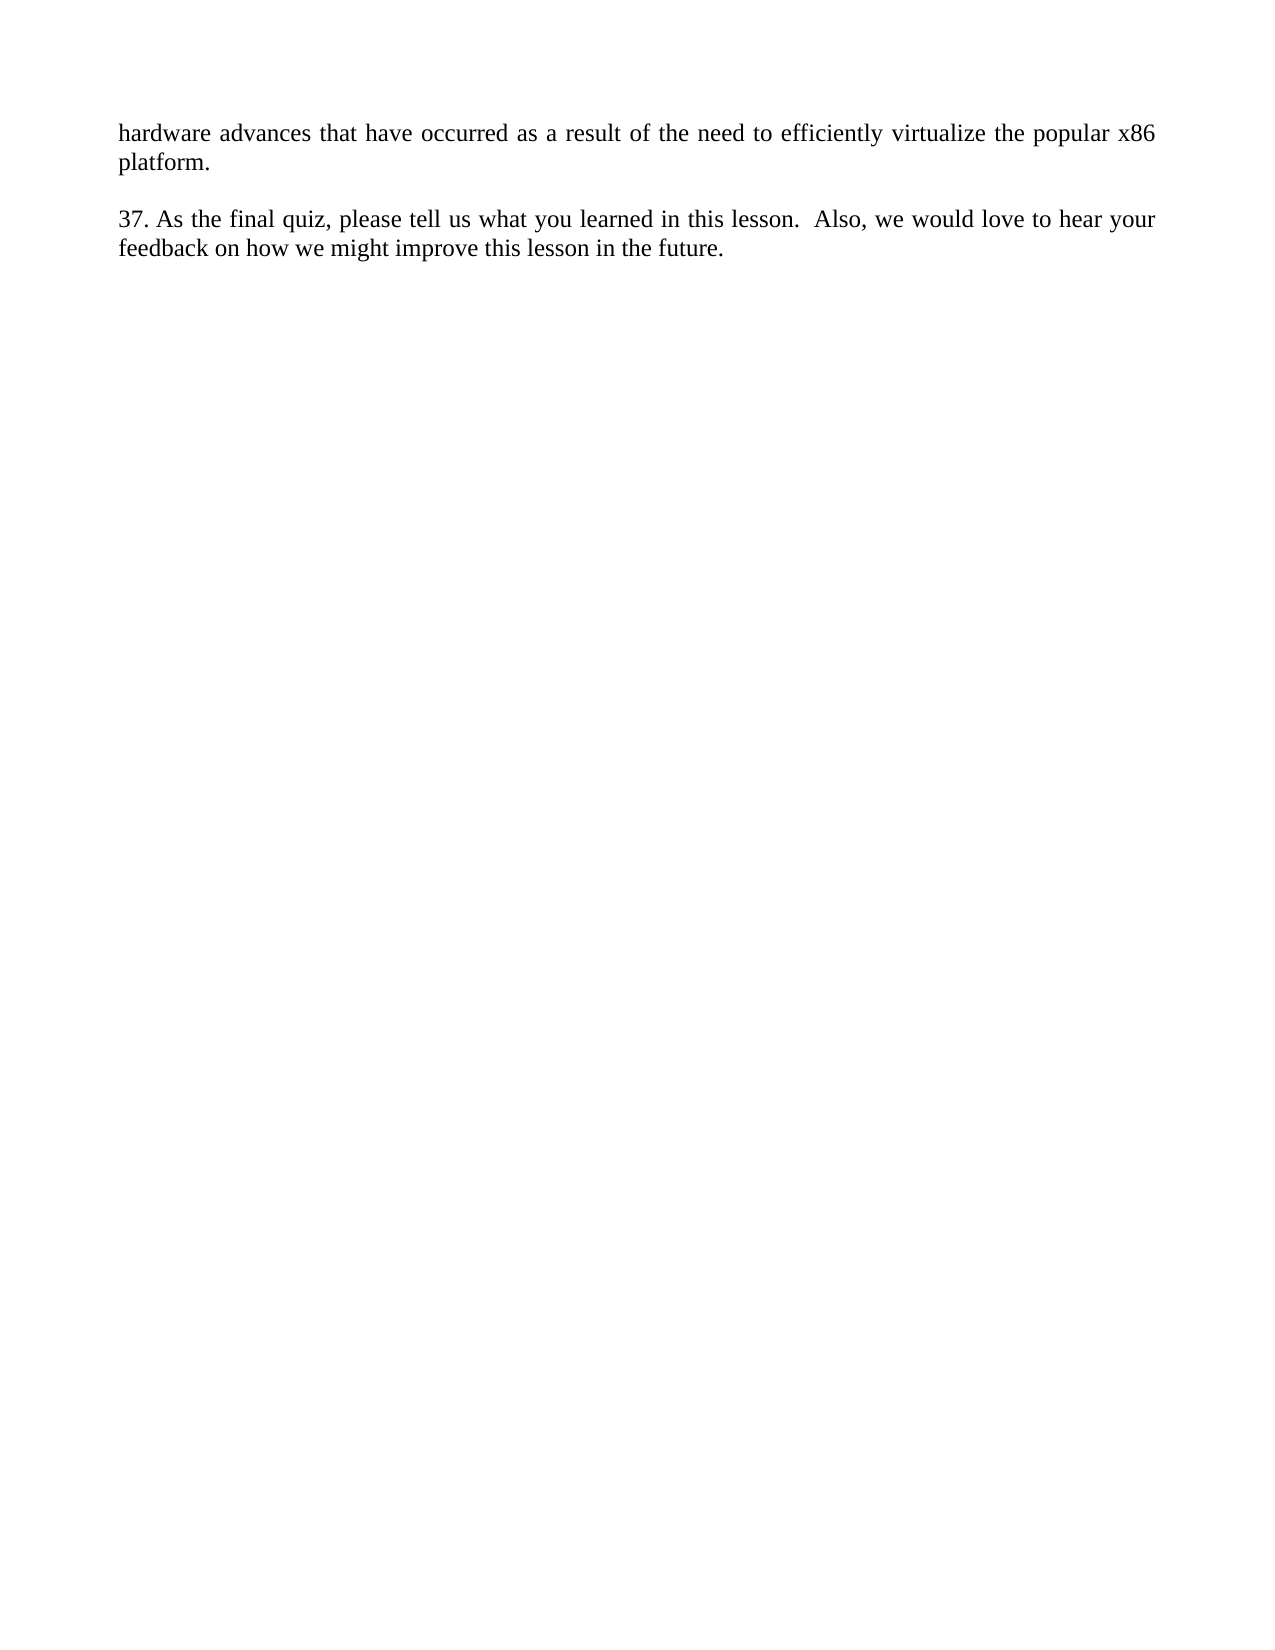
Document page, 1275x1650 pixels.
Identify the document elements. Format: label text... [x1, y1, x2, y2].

text hardware advances that have occurred as a result of the need to efficiently virtualize the popular x86 platform. [118, 118, 1157, 176]
text 37. As the final quiz, please tell us what you learned in this lesson. Also, we would love to hear your feedback on how we might improve this lesson in the future. [118, 204, 1157, 262]
